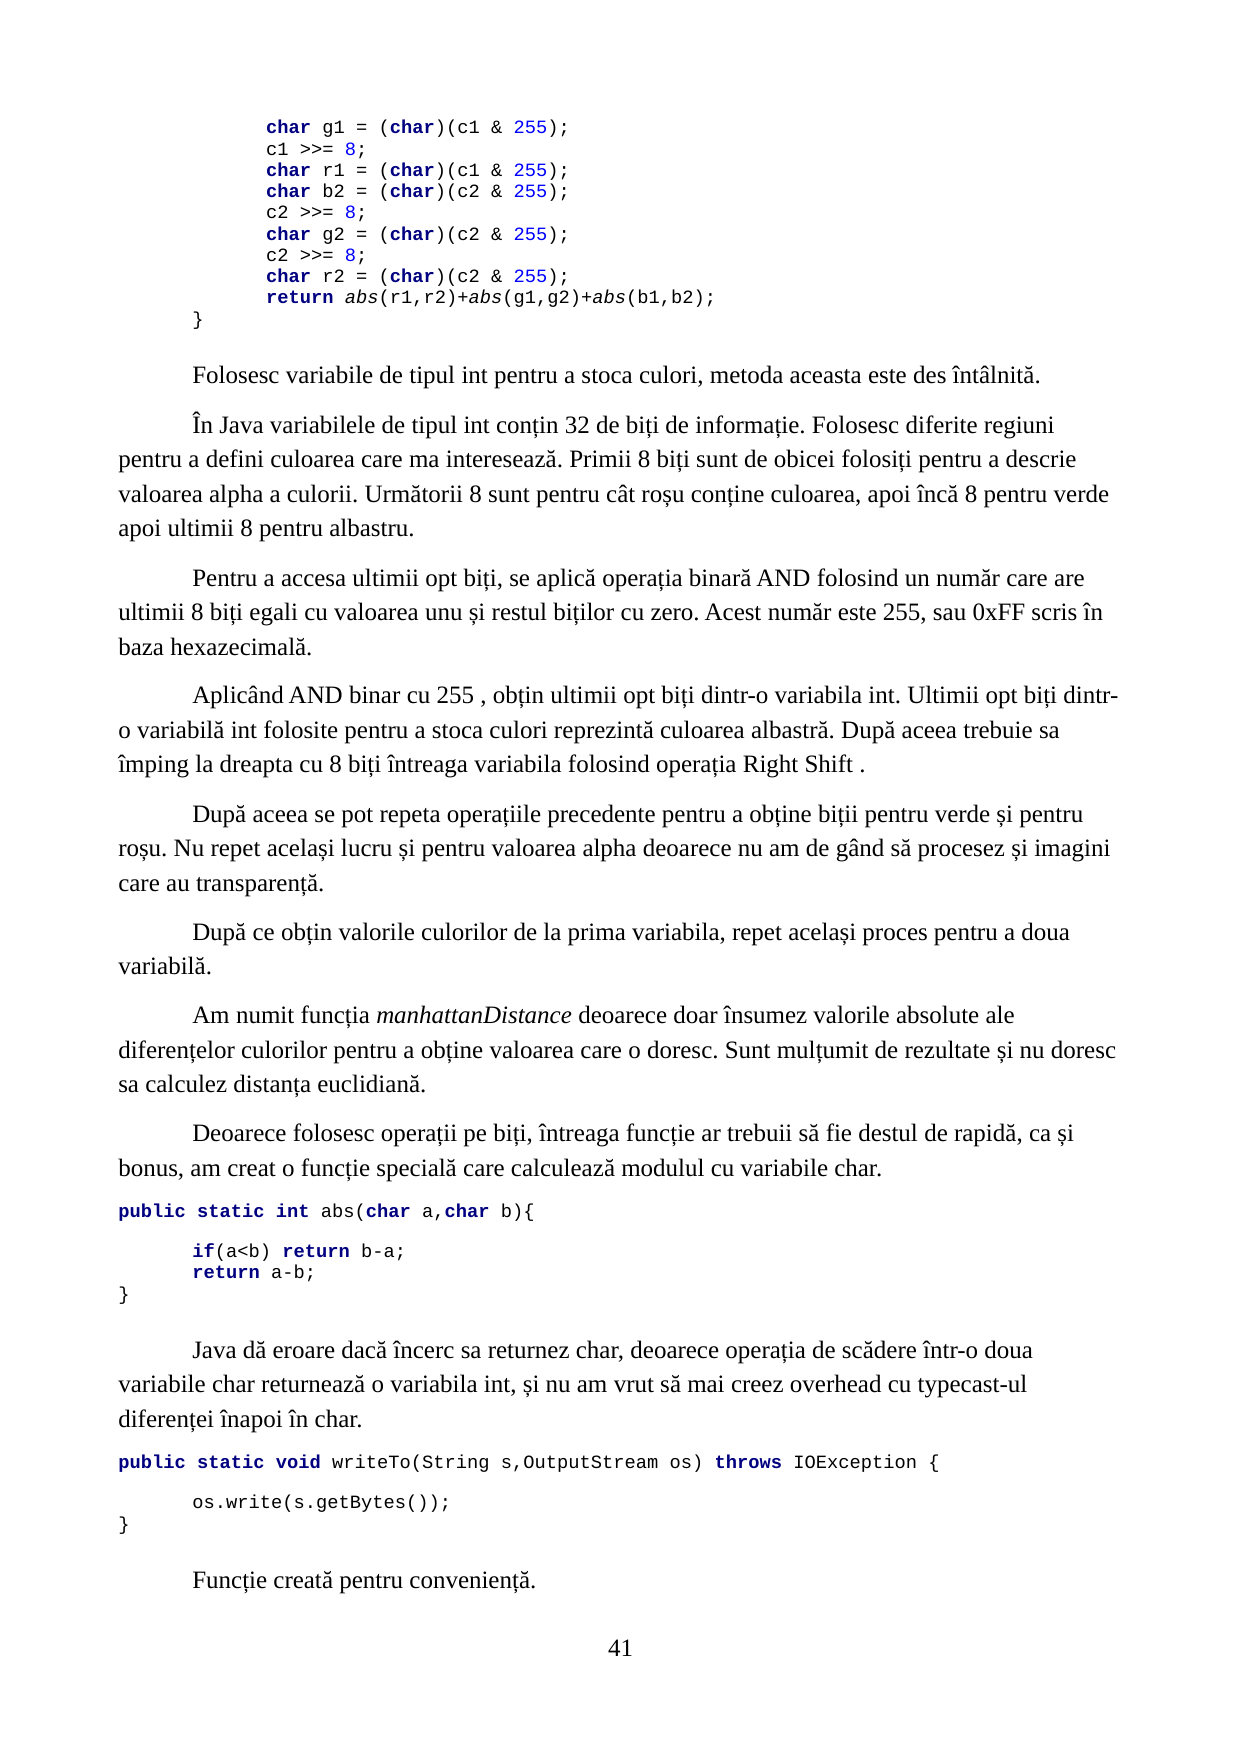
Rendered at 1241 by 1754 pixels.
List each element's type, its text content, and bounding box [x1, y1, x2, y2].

text Java dă eroare dacă încerc sa returnez char, deoarece operația de scădere într-o doua variabile char returnează o variabila int, și nu am vrut să mai creez overhead cu typecast-ul diferenței înapoi în char. [118, 1335, 1122, 1433]
text } [118, 1284, 1122, 1306]
text c1 >>= 8; [118, 139, 1122, 161]
text char b2 = (char)(c2 & 255); [118, 182, 1122, 203]
text os.write(s.getBytes()); [118, 1493, 1122, 1514]
text Pentru a accesa ultimii opt biți, se aplică operația binară AND folosind un număr care are ultimii 8 biți egali cu valoarea unu și restul biților cu zero. Acest număr este 255, sau 0xFF scris în baza hexazecimală. [118, 563, 1122, 660]
text char g2 = (char)(c2 & 255); [118, 224, 1122, 246]
text Funcție creată pentru conveniență. [118, 1565, 1122, 1594]
text } [118, 1514, 1122, 1536]
text c2 >>= 8; [118, 203, 1122, 224]
text return abs(r1,r2)+abs(g1,g2)+abs(b1,b2); [118, 288, 1122, 309]
text public static int abs(char a,char b){ [118, 1202, 1122, 1223]
text După ce obțin valorile culorilor de la prima variabila, repet același proces pentru a doua variabilă. [118, 917, 1122, 980]
text Am numit funcția manhattanDistance deoarece doar însumez valorile absolute ale diferențelor culorilor pentru a obține valoarea care o doresc. Sunt mulțumit de rezultate și nu doresc sa calculez distanța euclidiană. [118, 1000, 1122, 1098]
text Folosesc variabile de tipul int pentru a stoca culori, metoda aceasta este des întâlnită. [118, 360, 1122, 390]
text public static void writeTo(String s,OutputStream os) throws IOException { [118, 1453, 1122, 1474]
text Aplicând AND binar cu 255 , obțin ultimii opt biți dintr-o variabila int. Ultimii opt biți dintr-o variabilă int folosite pentru a stoca culori reprezintă culoarea albastră. După aceea trebuie sa împing la dreapta cu 8 biți întreaga variabila folosind operația Right Shift . [118, 681, 1122, 778]
text În Java variabilele de tipul int conțin 32 de biți de informație. Folosesc diferite regiuni pentru a defini culoarea care ma interesează. Primii 8 biți sunt de obicei folosiți pentru a descrie valoarea alpha a culorii. Următorii 8 sunt pentru cât roșu conține culoarea, apoi încă 8 pentru verde apoi ultimii 8 pentru albastru. [118, 410, 1122, 542]
text c2 >>= 8; [118, 246, 1122, 267]
text } [118, 309, 1122, 331]
text char g1 = (char)(c1 & 255); [118, 118, 1122, 139]
text După aceea se pot repeta operațiile precedente pentru a obține biții pentru verde și pentru roșu. Nu repet același lucru și pentru valoarea alpha deoarece nu am de gând să procesez și imagini care au transparență. [118, 799, 1122, 896]
text if(a<b) return b-a; [118, 1242, 1122, 1263]
text char r2 = (char)(c2 & 255); [118, 267, 1122, 288]
text Deoarece folosesc operații pe biți, întreaga funcție ar trebuii să fie destul de rapidă, ca și bonus, am creat o funcție specială care calculează modulul cu variabile char. [118, 1118, 1122, 1181]
text return a-b; [118, 1263, 1122, 1284]
text char r1 = (char)(c1 & 255); [118, 161, 1122, 182]
